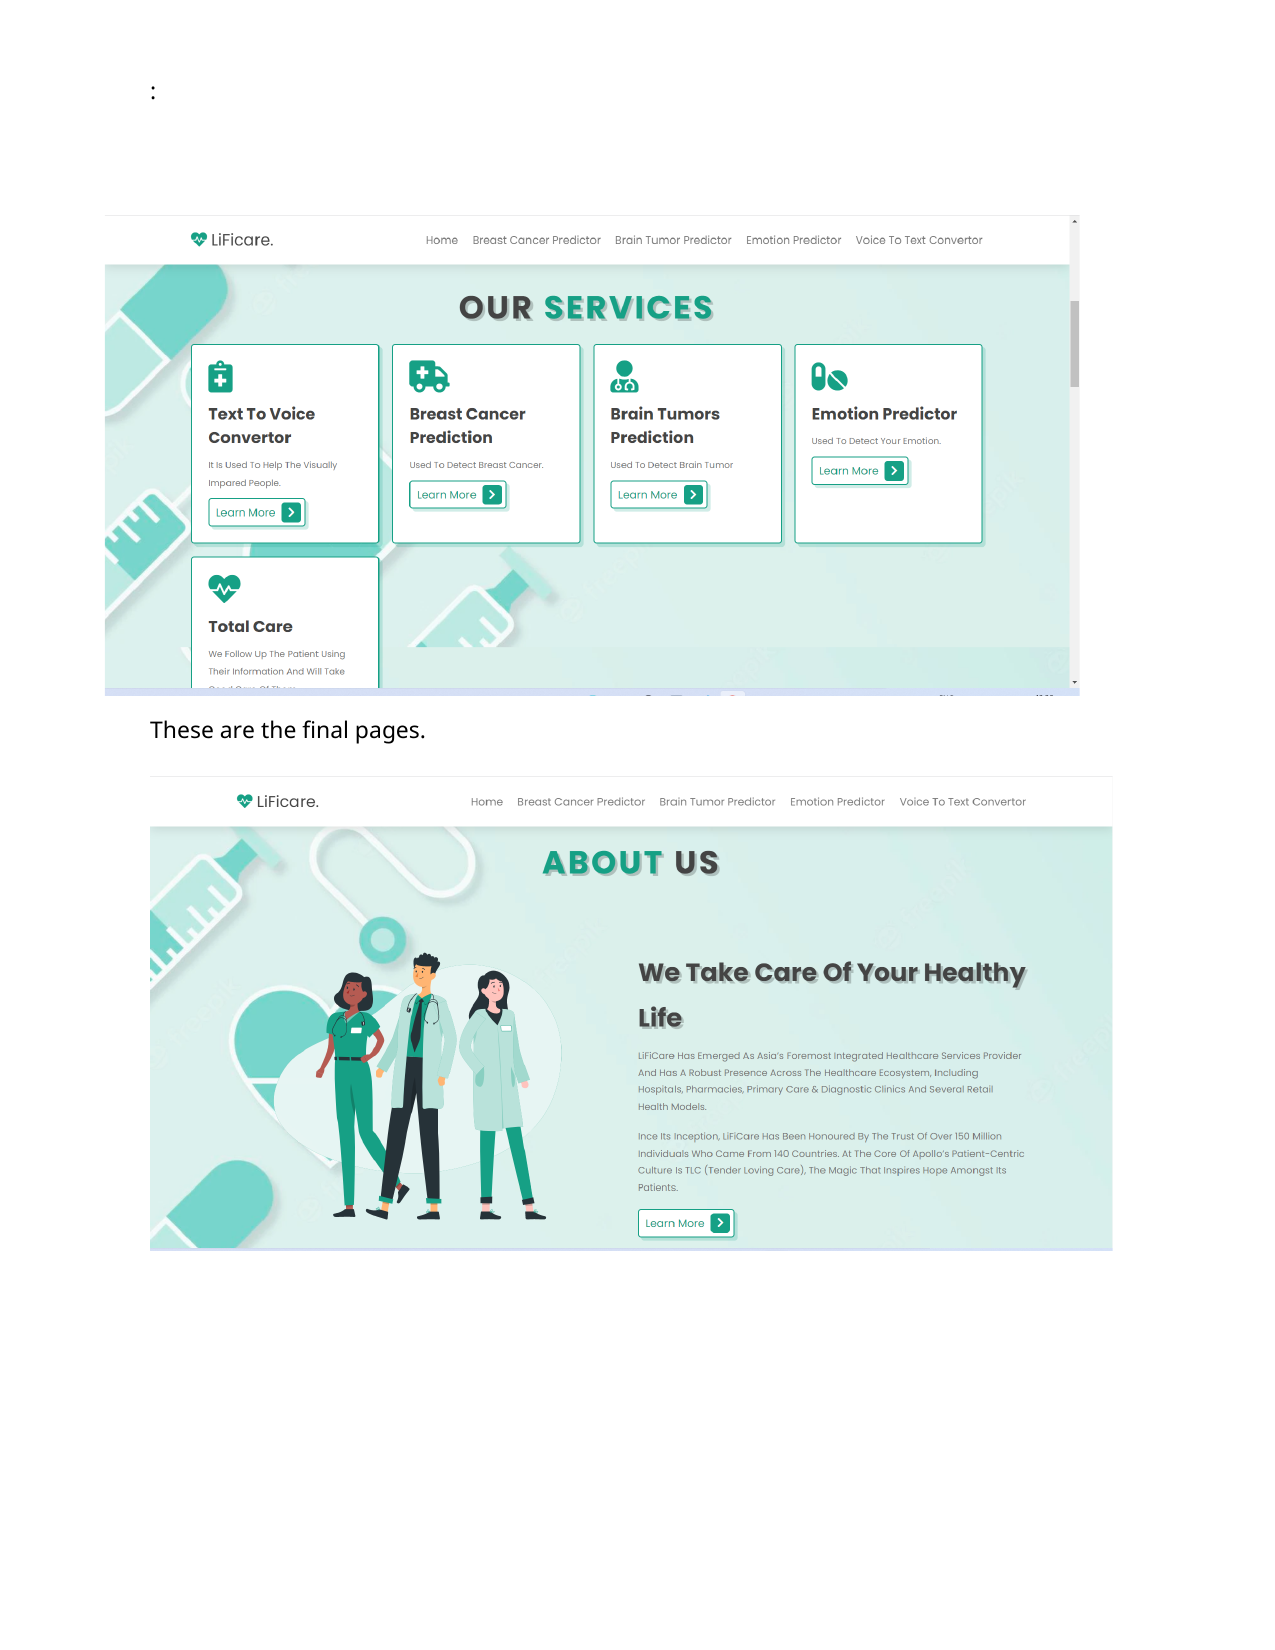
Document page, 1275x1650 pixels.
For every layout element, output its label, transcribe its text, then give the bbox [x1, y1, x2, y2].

picture [150, 776, 1113, 1251]
picture [104, 214, 1080, 696]
text These are the final pages. [150, 169, 1125, 745]
